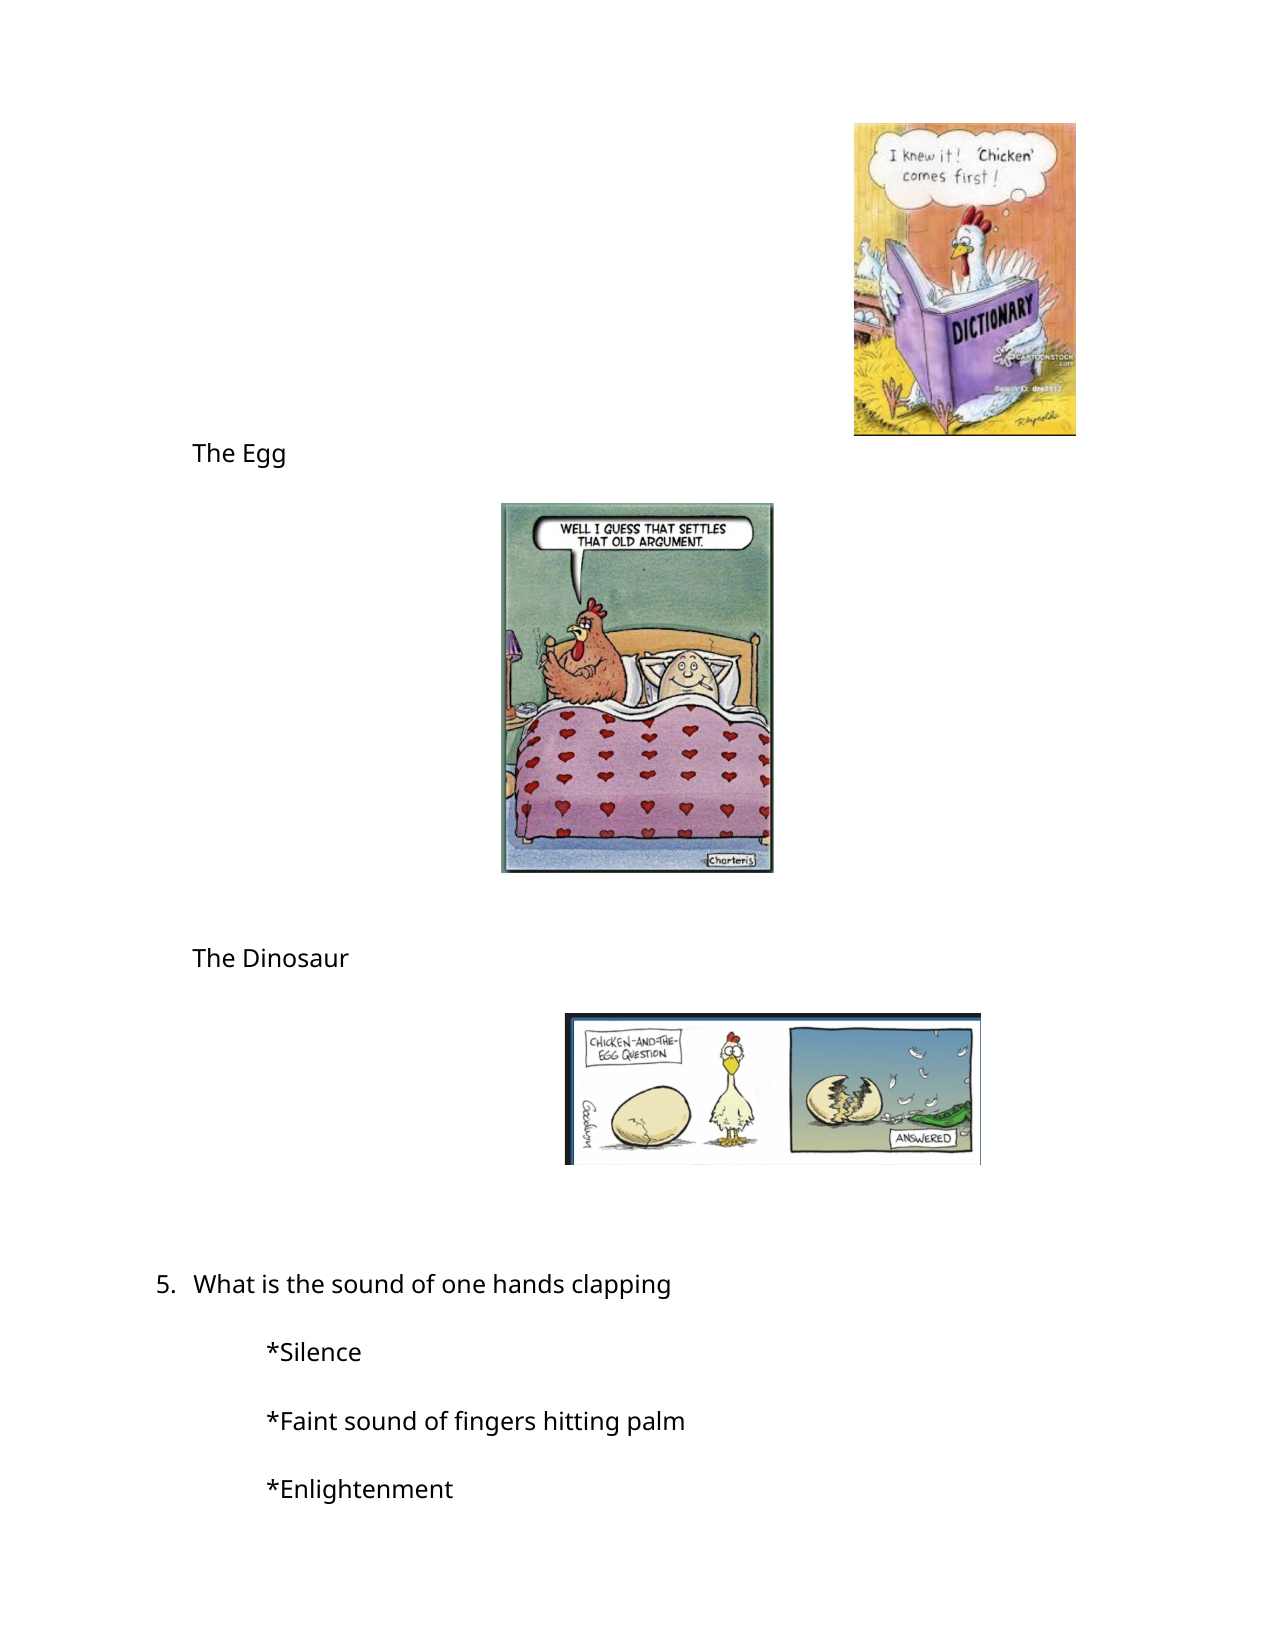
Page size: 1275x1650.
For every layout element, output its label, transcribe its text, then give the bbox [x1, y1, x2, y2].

text The Egg [118, 118, 1157, 469]
text *Silence [118, 1335, 1157, 1369]
picture [501, 503, 774, 873]
text *Enlightenment [118, 1471, 1157, 1505]
text The Dinosaur [118, 941, 1157, 974]
picture [853, 123, 1076, 436]
picture [564, 1013, 981, 1165]
list What is the sound of one hands clapping [156, 1267, 1157, 1301]
text *Faint sound of fingers hitting palm [118, 1403, 1157, 1437]
